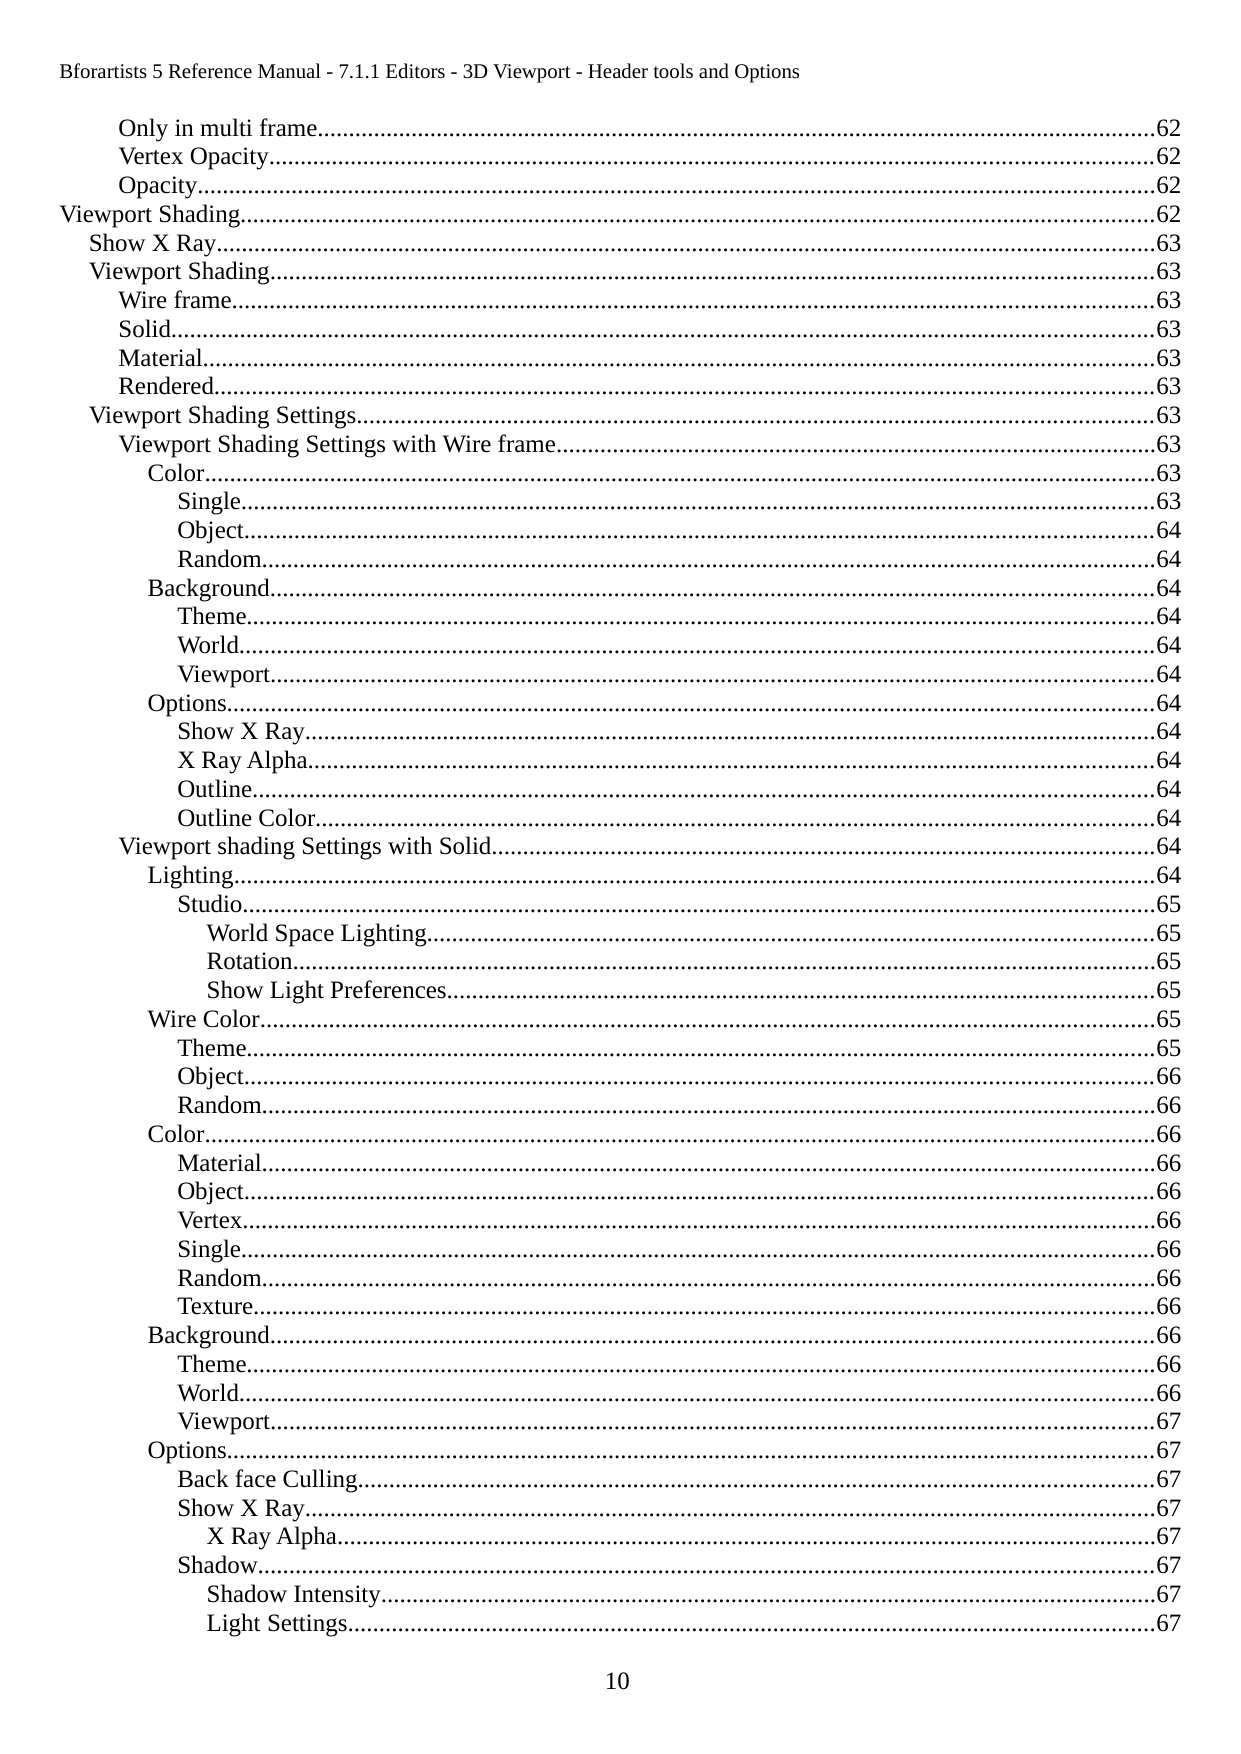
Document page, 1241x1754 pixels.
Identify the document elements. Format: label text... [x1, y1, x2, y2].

text Object 66 [177, 1061, 1181, 1090]
text Theme 66 [177, 1349, 1181, 1378]
text Light Settings 67 [206, 1608, 1181, 1636]
text Viewport Shading 63 [88, 256, 1181, 285]
text World 64 [177, 630, 1181, 659]
text World Space Lighting 65 [206, 918, 1181, 946]
text Material 66 [177, 1148, 1181, 1176]
text Back face Culling 67 [177, 1464, 1181, 1493]
text Opacity 62 [118, 170, 1181, 199]
text Single 66 [177, 1234, 1181, 1263]
text Random 66 [177, 1090, 1181, 1119]
text Viewport 64 [177, 659, 1181, 688]
text Show X Ray 64 [177, 716, 1181, 745]
text X Ray Alpha 64 [177, 745, 1181, 774]
text Background 66 [147, 1320, 1181, 1349]
text Viewport Shading Settings 63 [88, 400, 1181, 429]
text Options 64 [147, 688, 1181, 716]
text Rendered 63 [118, 371, 1181, 400]
text Random 66 [177, 1263, 1181, 1291]
text X Ray Alpha 67 [206, 1521, 1181, 1550]
text Color 63 [147, 458, 1181, 486]
text Single 63 [177, 486, 1181, 515]
text Color 66 [147, 1119, 1181, 1148]
text Viewport shading Settings with Solid 64 [118, 831, 1181, 860]
text Wire Color 65 [147, 1004, 1181, 1033]
text Vertex Opacity 62 [118, 141, 1181, 170]
text Options 67 [147, 1435, 1181, 1464]
text Solid 63 [118, 314, 1181, 343]
text Studio 65 [177, 889, 1181, 918]
text Shadow 67 [177, 1550, 1181, 1579]
text Show X Ray 63 [88, 228, 1181, 256]
text Show X Ray 67 [177, 1493, 1181, 1521]
text Show Light Preferences 65 [206, 975, 1181, 1004]
text Vertex 66 [177, 1205, 1181, 1234]
text Shadow Intensity 67 [206, 1579, 1181, 1608]
text Material 63 [118, 343, 1181, 371]
text Only in multi frame 62 [118, 113, 1181, 141]
text Viewport Shading 62 [59, 199, 1181, 228]
text World 66 [177, 1378, 1181, 1406]
text Object 66 [177, 1176, 1181, 1205]
text Rotation 65 [206, 946, 1181, 975]
text Texture 66 [177, 1291, 1181, 1320]
text Random 64 [177, 544, 1181, 573]
text Viewport 67 [177, 1406, 1181, 1435]
text Theme 64 [177, 601, 1181, 630]
text Outline Color 64 [177, 803, 1181, 831]
text Viewport Shading Settings with Wire frame 63 [118, 429, 1181, 458]
text Outline 64 [177, 774, 1181, 803]
text Lighting 64 [147, 860, 1181, 889]
text Wire frame 63 [118, 285, 1181, 314]
text Theme 65 [177, 1033, 1181, 1061]
text Object 64 [177, 515, 1181, 544]
text Background 64 [147, 573, 1181, 601]
